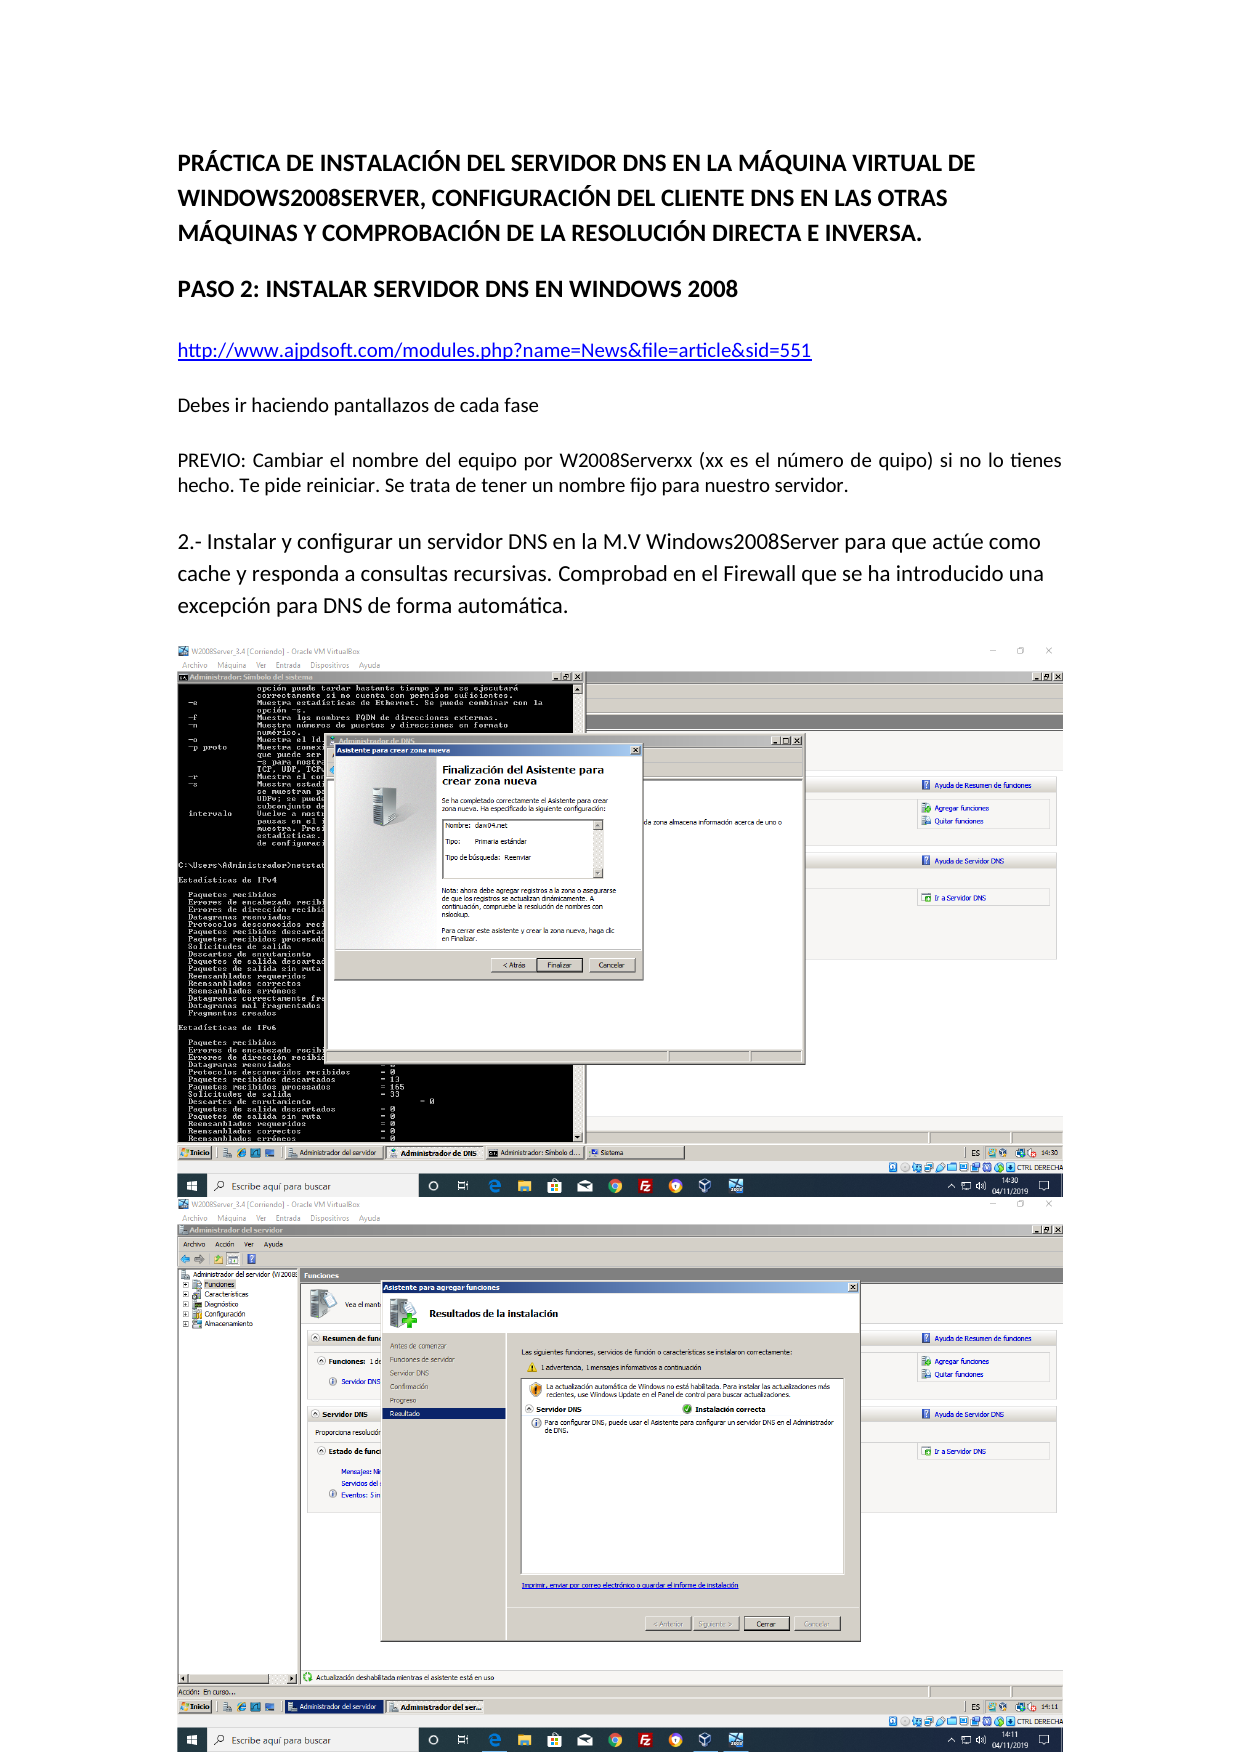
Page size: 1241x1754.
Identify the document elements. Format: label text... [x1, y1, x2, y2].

text Debes ir haciendo pantallazos de cada fase [177, 392, 1063, 418]
text PREVIO: Cambiar el nombre del equipo por W2008Serverxx (xx es el número de quipo) si no lo tienes hecho. Te pide reiniciar. Se trata de tener un nombre fijo para nuestro servidor. [177, 447, 1063, 498]
text PRÁCTICA DE INSTALACIÓN DEL SERVIDOR DNS EN LA MÁQUINA VIRTUAL DE WINDOWS2008SERVER, CONFIGURACIÓN DEL CLIENTE DNS EN LAS OTRAS MÁQUINAS Y COMPROBACIÓN DE LA RESOLUCIÓN DIRECTA E INVERSA. [177, 148, 1063, 248]
text 2.- Instalar y configurar un servidor DNS en la M.V Windows2008Server para que actúe como cache y responda a consultas recursivas. Comprobad en el Firewall que se ha introducido una excepción para DNS de forma automática. [177, 527, 1063, 619]
text http://www.ajpdsoft.com/modules.php?name=News&file=article&sid=551 [177, 338, 1063, 363]
text PASO 2: INSTALAR SERVIDOR DNS EN WINDOWS 2008 [177, 273, 1063, 304]
picture [177, 644, 1063, 1752]
